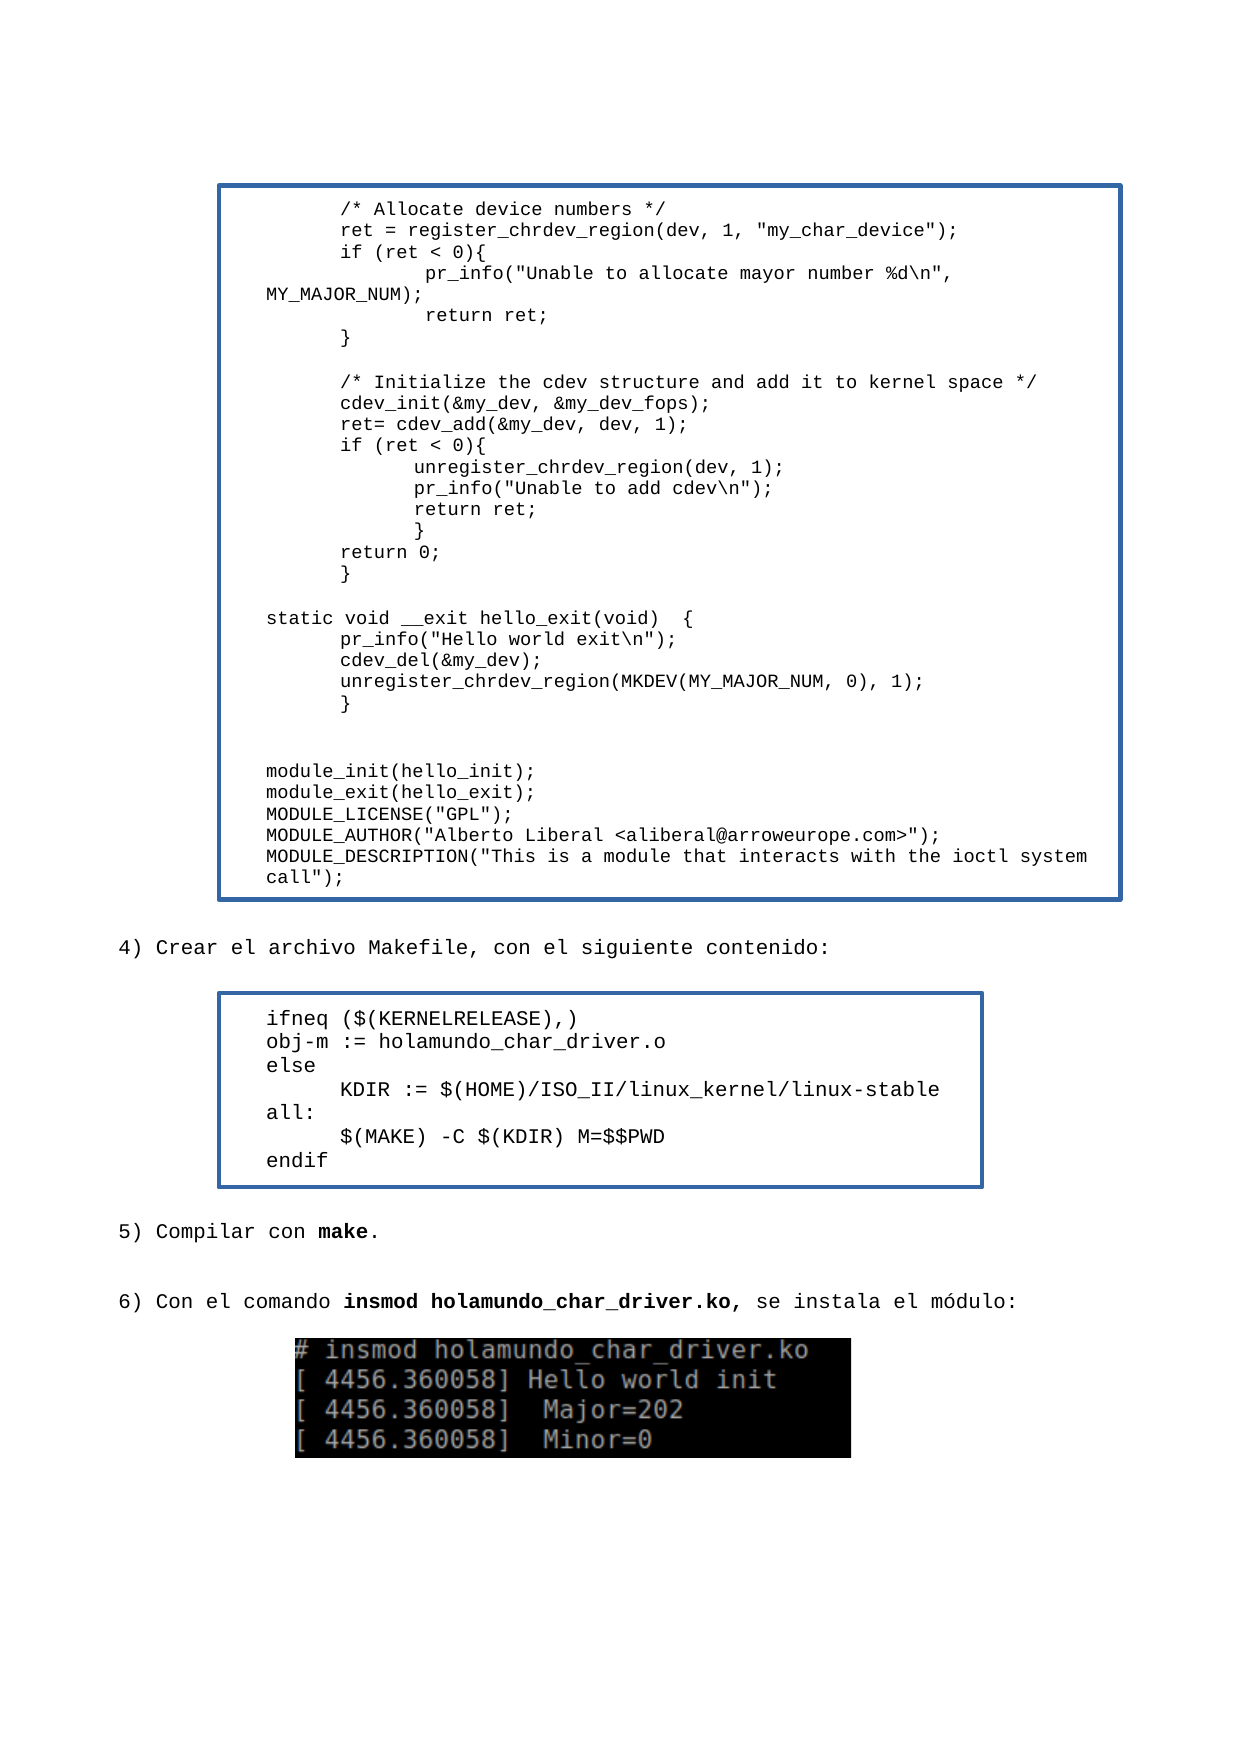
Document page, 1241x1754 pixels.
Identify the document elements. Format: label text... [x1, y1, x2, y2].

text [984, 1055, 1122, 1079]
text all: [266, 1102, 980, 1126]
text MODULE_DESCRIPTION("This is a module that interacts with the ioctl system call"); [266, 847, 1118, 889]
text 5) Compilar con make. [118, 1221, 1122, 1244]
text pr_info("Unable to allocate mayor number %d\n", MY_MAJOR_NUM); [266, 264, 1118, 306]
text pr_info("Unable to add cdev\n"); [266, 479, 1118, 500]
text ret = register_chrdev_region(dev, 1, "my_char_device"); [266, 221, 1118, 242]
text module_init(hello_init); [266, 762, 1118, 783]
text } [266, 521, 1118, 542]
text pr_info("Hello world exit\n"); [266, 630, 1118, 651]
text cdev_init(&my_dev, &my_dev_fops); [266, 394, 1118, 415]
text unregister_chrdev_region(MKDEV(MY_MAJOR_NUM, 0), 1); [266, 672, 1118, 693]
text /* Initialize the cdev structure and add it to kernel space */ [266, 372, 1118, 394]
text } [266, 327, 1118, 349]
text [984, 1031, 1122, 1055]
text return ret; [266, 500, 1118, 521]
text module_exit(hello_exit); [266, 783, 1118, 804]
text [984, 1126, 1122, 1150]
text endif [266, 1150, 980, 1173]
text MODULE_LICENSE("GPL"); [266, 804, 1118, 826]
text if (ret < 0){ [266, 242, 1118, 264]
text obj-m := holamundo_char_driver.o [266, 1031, 980, 1055]
text return 0; [266, 542, 1118, 564]
text if (ret < 0){ [266, 436, 1118, 457]
text return ret; [266, 306, 1118, 327]
text MODULE_AUTHOR("Alberto Liberal <aliberal@arroweurope.com>"); [266, 826, 1118, 847]
text [984, 1150, 1122, 1173]
text [984, 1102, 1122, 1126]
picture [295, 1338, 852, 1458]
text $(MAKE) -C $(KDIR) M=$$PWD [266, 1126, 980, 1150]
text KDIR := $(HOME)/ISO_II/linux_kernel/linux-stable [266, 1079, 980, 1102]
text [984, 1008, 1122, 1031]
text cdev_del(&my_dev); [266, 651, 1118, 672]
text [984, 1079, 1122, 1102]
text ifneq ($(KERNELRELEASE),) [266, 1008, 980, 1031]
text 6) Con el comando insmod holamundo_char_driver.ko, se instala el módulo: [118, 1292, 1122, 1315]
text } [266, 564, 1118, 585]
text else [266, 1055, 980, 1079]
text 4) Crear el archivo Makefile, con el siguiente contenido: [118, 937, 1122, 961]
text /* Allocate device numbers */ [266, 200, 1118, 221]
text unregister_chrdev_region(dev, 1); [266, 457, 1118, 479]
text ret= cdev_add(&my_dev, dev, 1); [266, 415, 1118, 436]
text } [266, 693, 1118, 715]
text static void __exit hello_exit(void) { [266, 608, 1118, 630]
